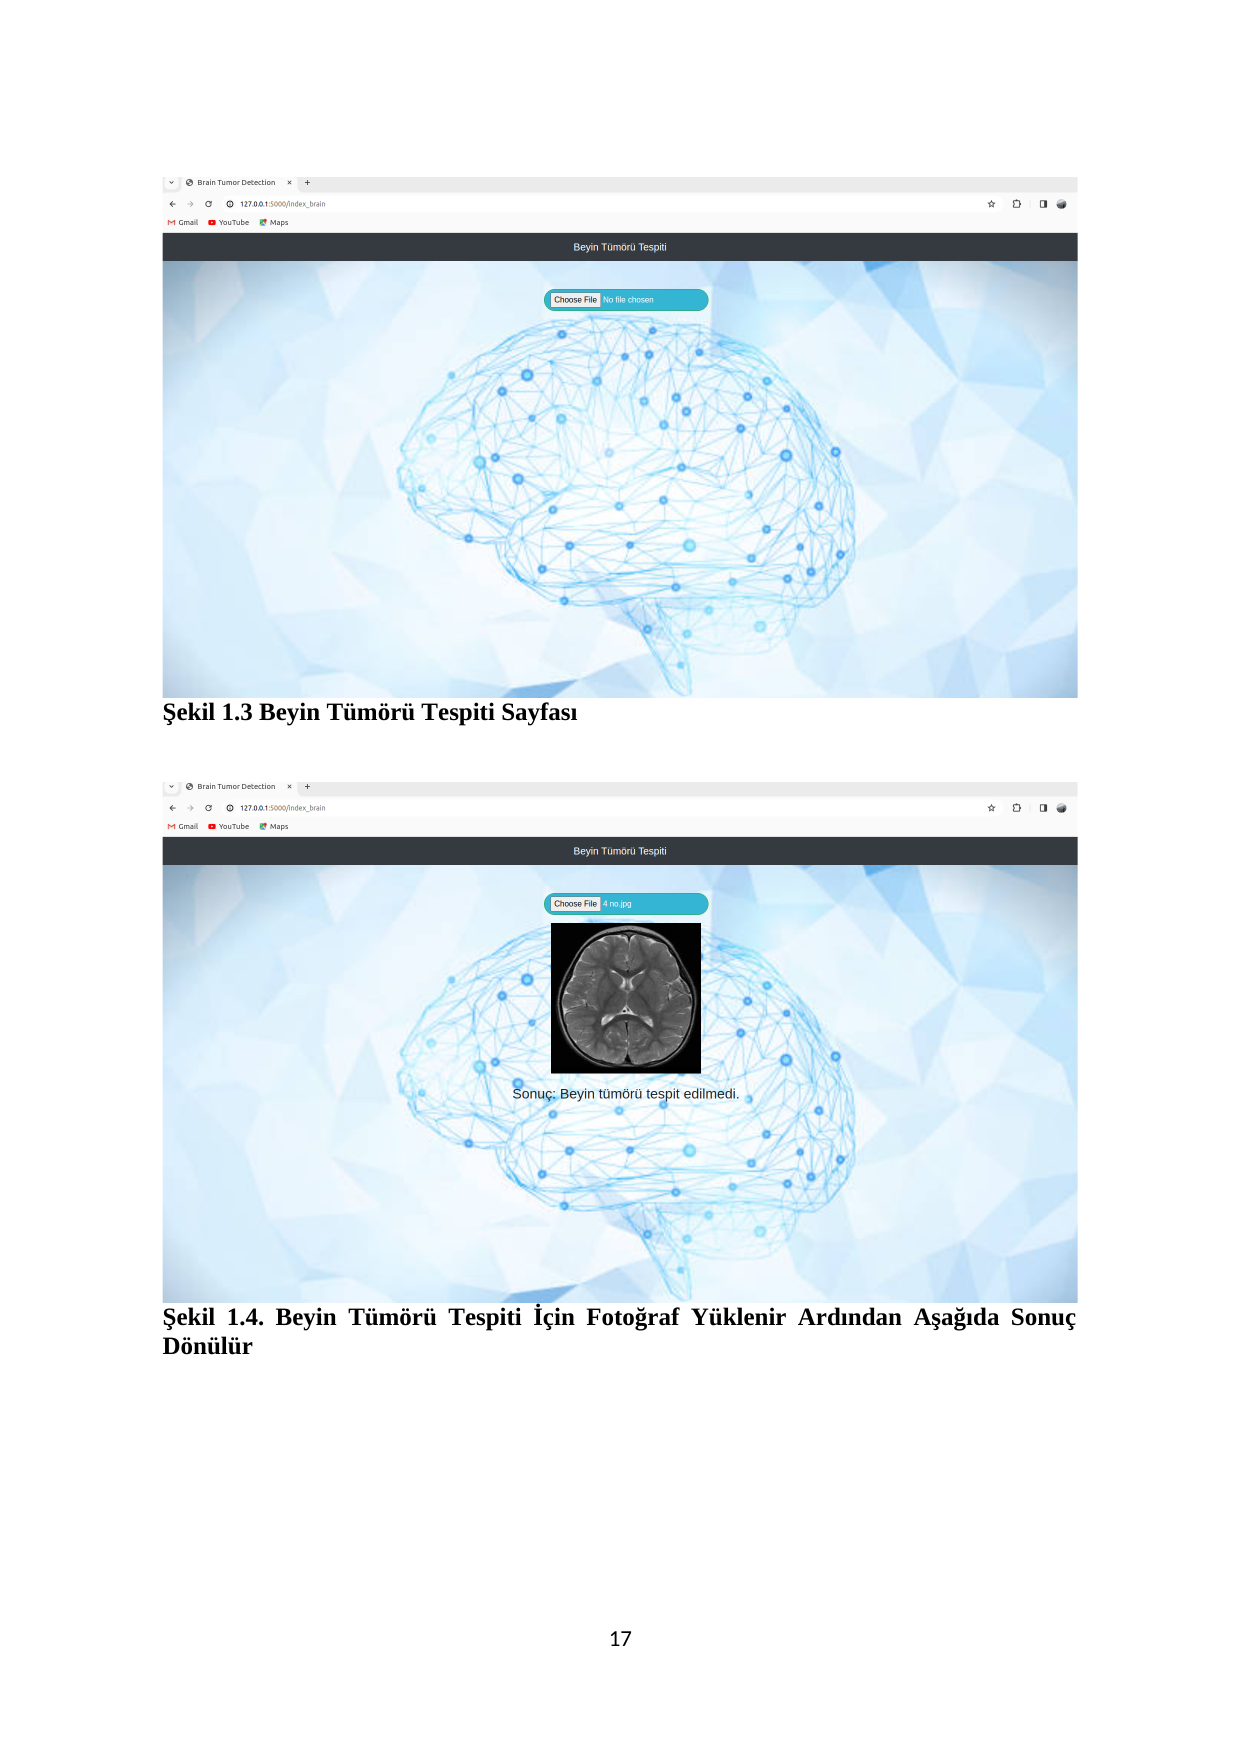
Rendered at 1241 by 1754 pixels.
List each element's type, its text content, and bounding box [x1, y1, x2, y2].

picture [162, 177, 1078, 698]
text Şekil 1.3 Beyin Tümörü Tespiti Sayfası [162, 698, 1078, 726]
picture [162, 782, 1078, 1303]
text Şekil 1.4. Beyin Tümörü Tespiti İçin Fotoğraf Yüklenir Ardından Aşağıda Sonuç Dönülür [162, 1303, 1078, 1360]
